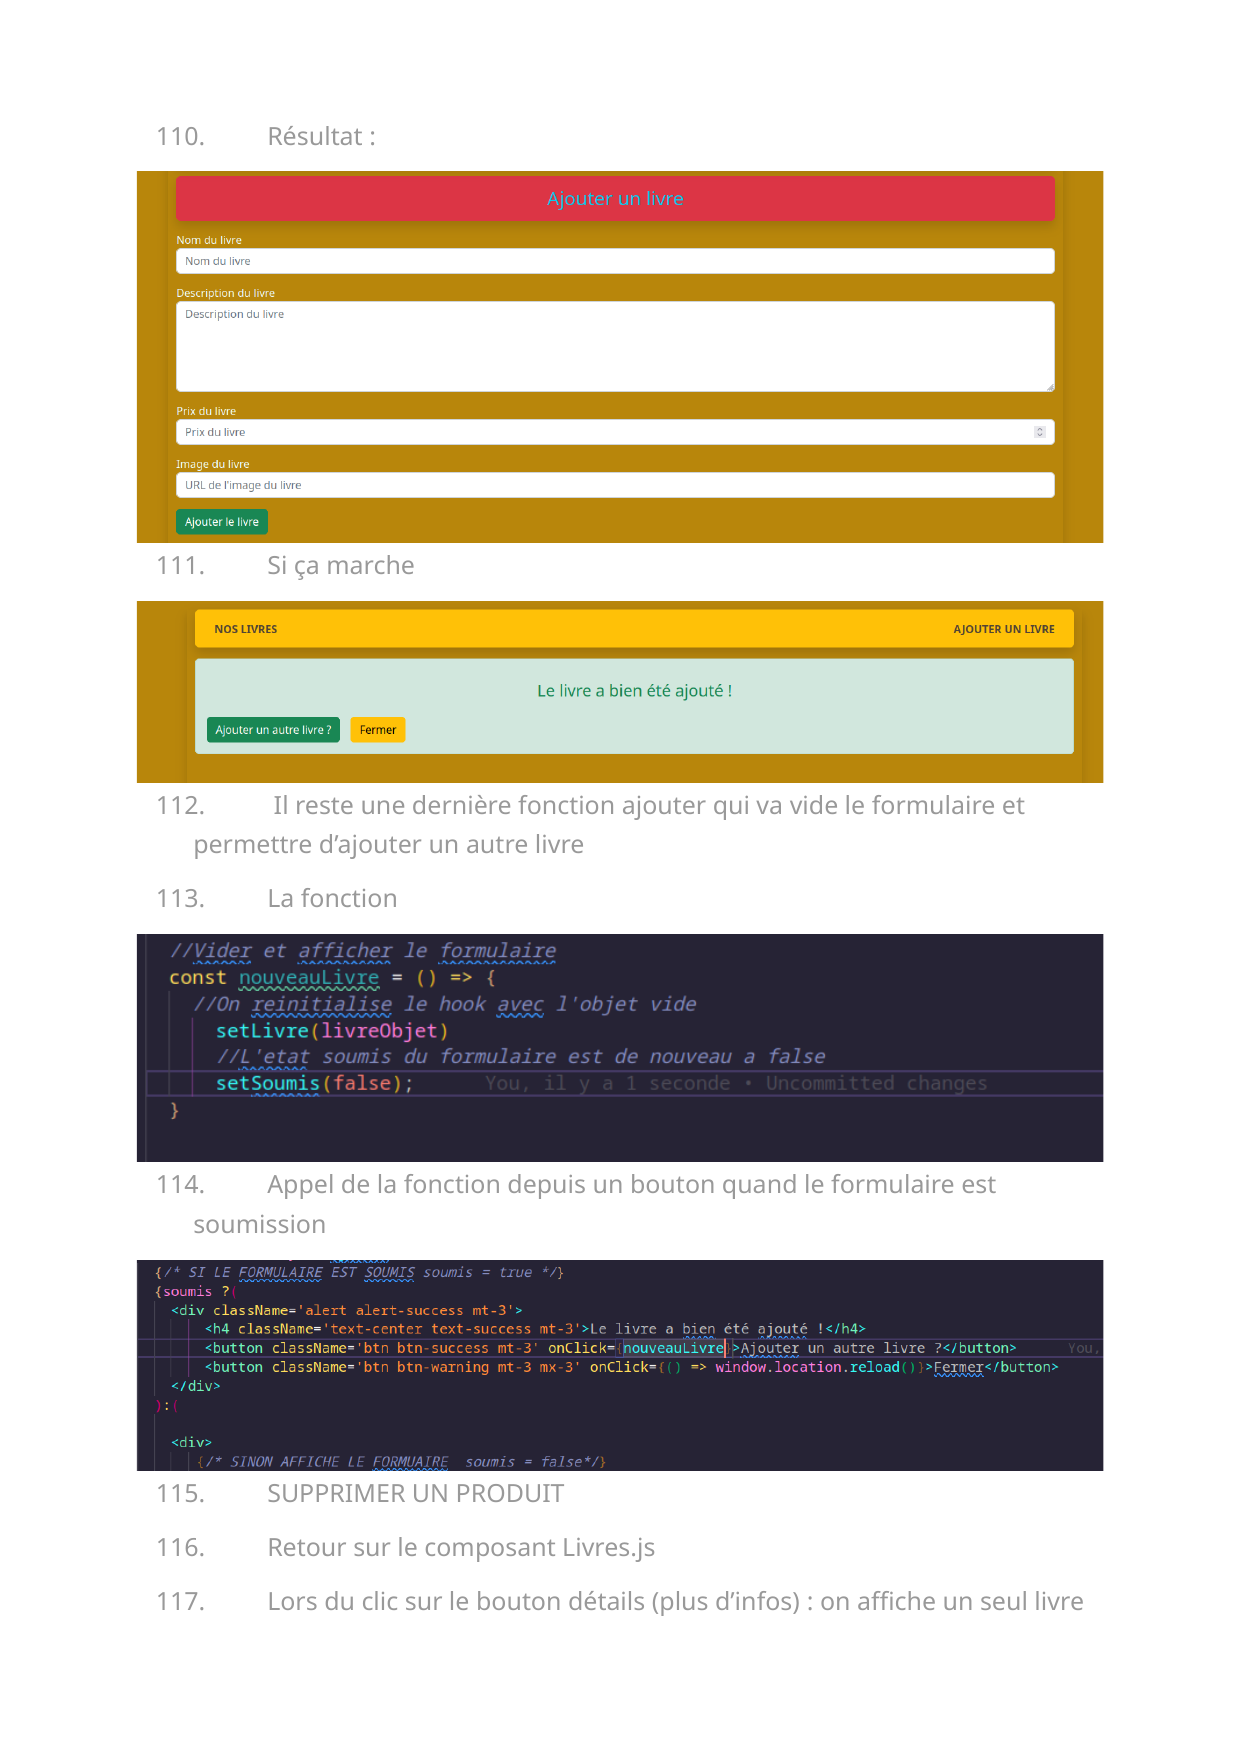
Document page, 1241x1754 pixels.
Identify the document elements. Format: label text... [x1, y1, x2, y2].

list Lors du clic sur le bouton détails (plus d’infos) : on affiche un seul livre [156, 1583, 1122, 1618]
list La fonction [156, 881, 1122, 915]
list Résultat : [156, 118, 1122, 152]
picture [136, 1260, 1104, 1471]
picture [136, 934, 1104, 1162]
list Retour sur le composant Livres.js [156, 1530, 1122, 1564]
list SUPPRIMER UN PRODUIT [156, 1260, 1122, 1510]
list Si ça marche [156, 172, 1122, 582]
picture [136, 601, 1104, 783]
list Il reste une dernière fonction ajouter qui va vide le formulaire et permettre d’ajouter un autre livre [156, 602, 1122, 861]
list Appel de la fonction depuis un bouton quand le formulaire est soumission [156, 935, 1122, 1240]
picture [136, 171, 1104, 543]
